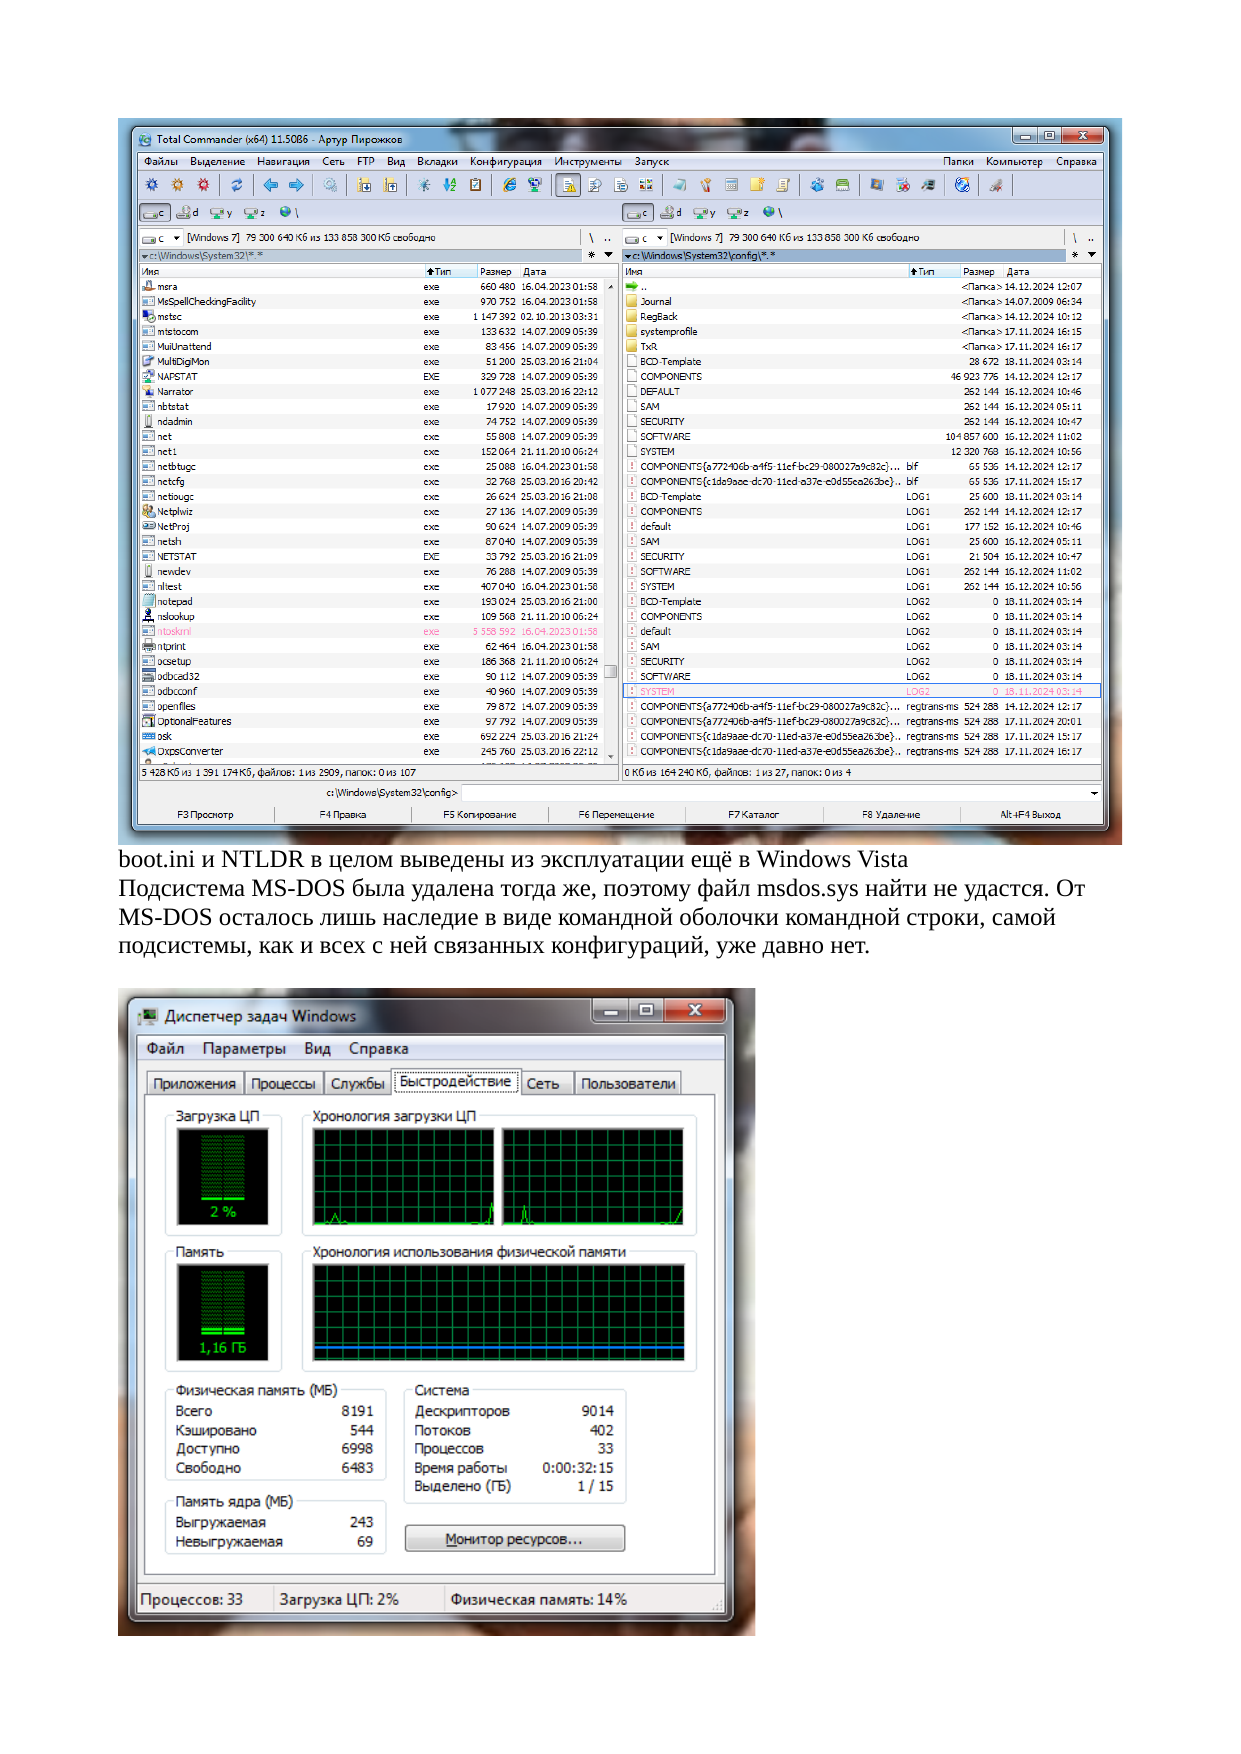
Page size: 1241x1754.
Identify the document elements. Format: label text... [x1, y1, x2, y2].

picture [118, 988, 756, 1636]
text boot.ini и NTLDR в целом выведены из эксплуатации ещё в Windows Vista [118, 845, 1122, 873]
picture [118, 118, 1123, 845]
text Подсистема MS-DOS была удалена тогда же, поэтому файл msdos.sys найти не удастся. От MS-DOS осталось лишь наследие в виде командной оболочки командной строки, самой подсистемы, как и всех с ней связанных конфигураций, уже давно нет. [118, 873, 1122, 959]
